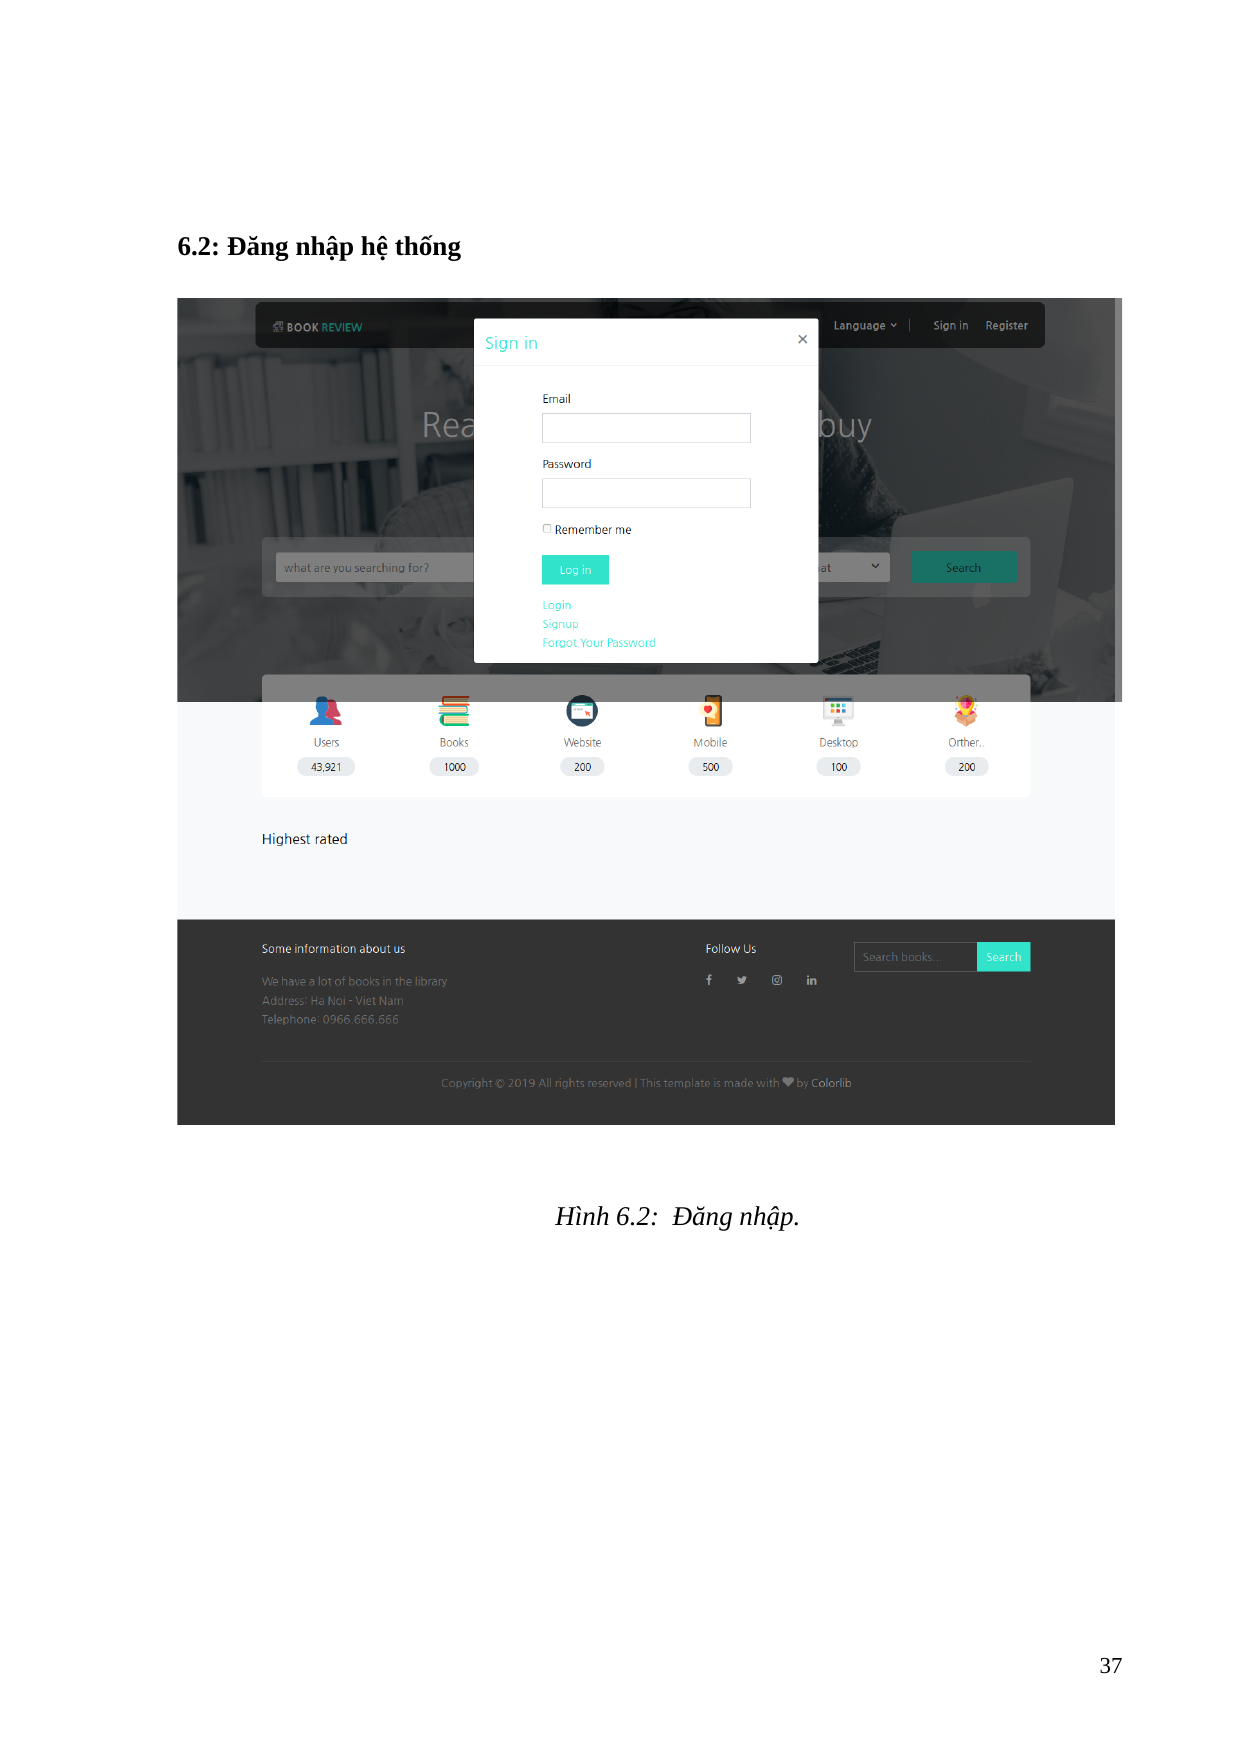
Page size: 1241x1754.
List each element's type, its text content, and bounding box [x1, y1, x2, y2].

subtitle 6.2: Đăng nhập hệ thống [177, 230, 1122, 262]
text Hình 6.2: Đăng nhập. [177, 1199, 1122, 1231]
picture [177, 298, 1123, 1125]
